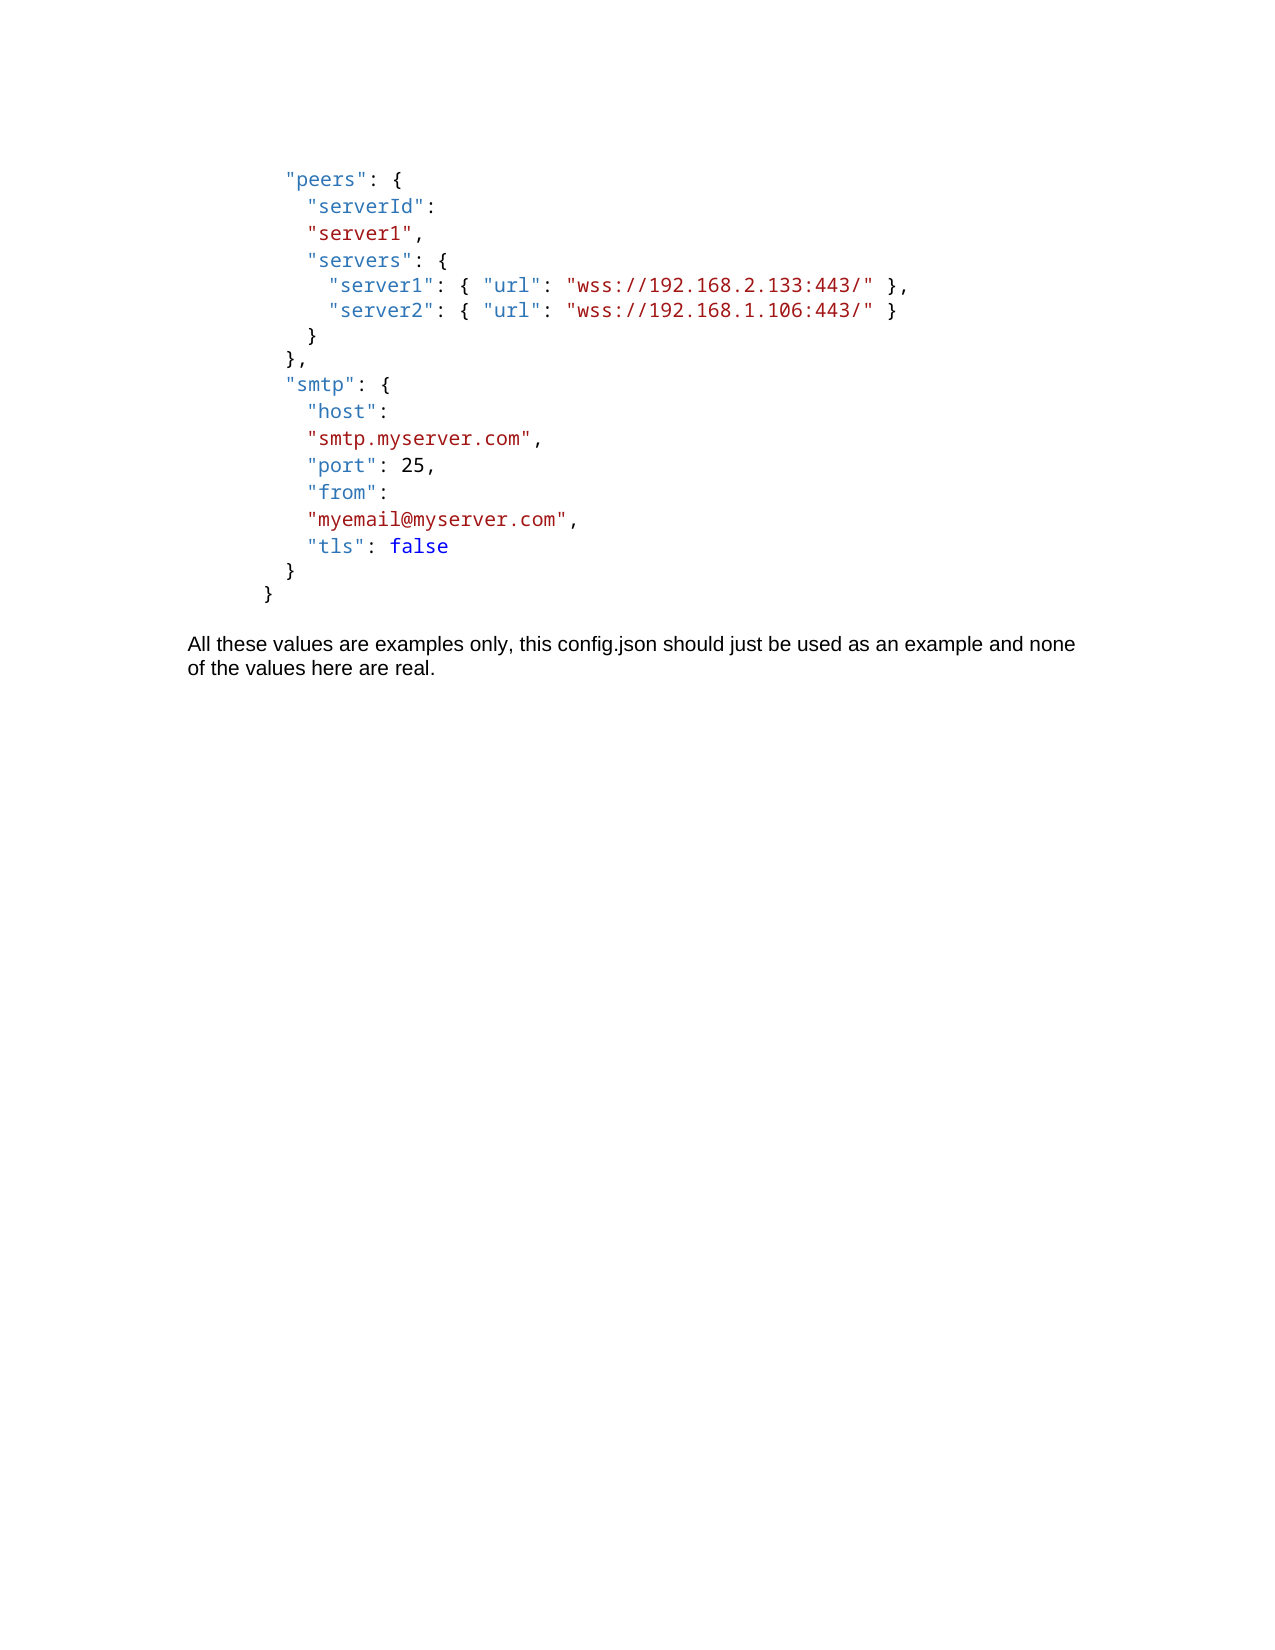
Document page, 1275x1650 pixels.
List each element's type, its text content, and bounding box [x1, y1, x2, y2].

text "from": "myemail@myserver.com", "tls": false [306, 478, 644, 559]
text } [306, 324, 1179, 347]
text } [262, 582, 1179, 605]
text "peers": { [284, 166, 1179, 192]
text "host": "smtp.myserver.com", "port": 25, [306, 397, 613, 478]
text All these values are examples only, this config.json should just be used as an example and none of the values here are real. [187, 632, 1083, 679]
text "server2": { "url": "wss://192.168.1.106:443/" } [328, 297, 1179, 324]
text "serverId": "server1", "servers": { [306, 193, 548, 273]
text "server1": { "url": "wss://192.168.2.133:443/" }, [328, 273, 1179, 297]
text "smtp": { [284, 370, 1179, 397]
text }, [284, 347, 1179, 370]
text } [284, 559, 1179, 582]
